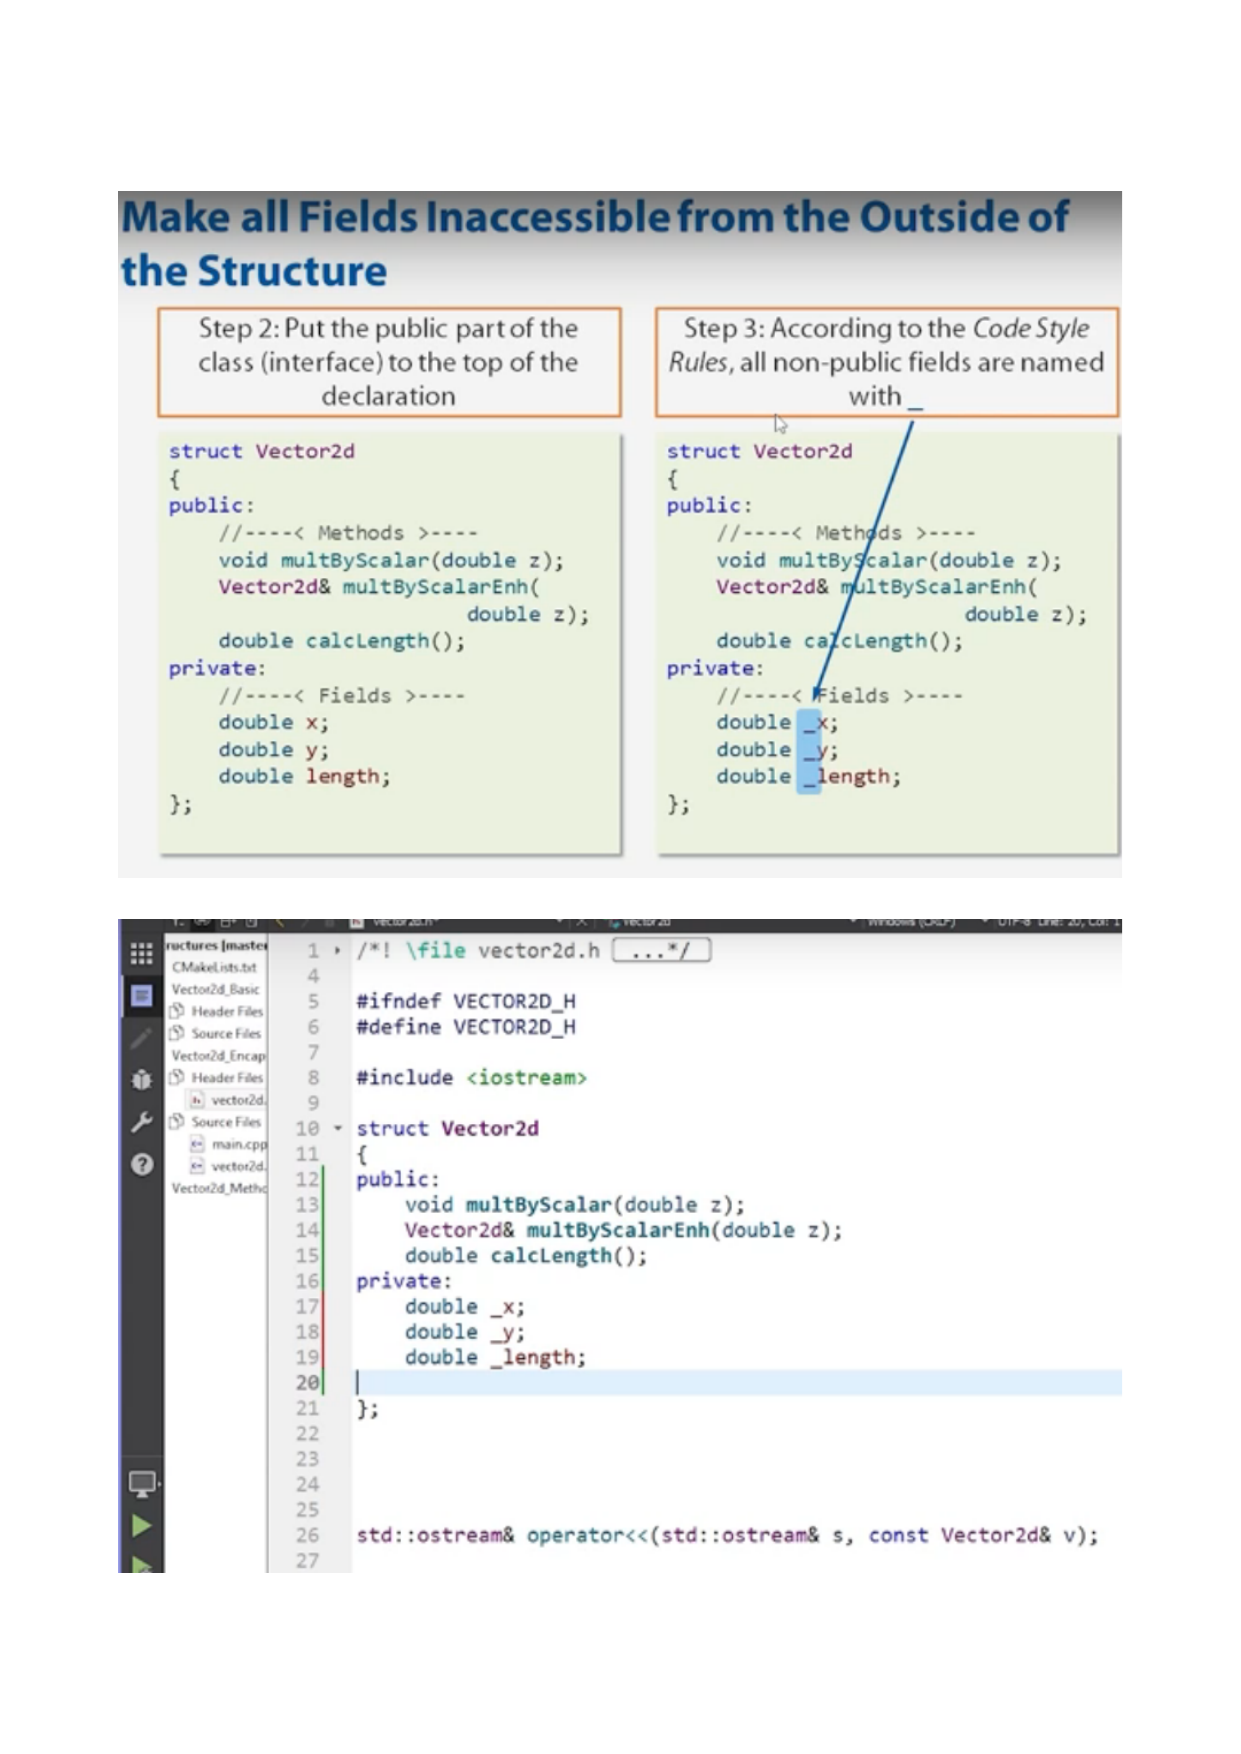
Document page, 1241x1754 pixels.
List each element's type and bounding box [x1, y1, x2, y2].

picture [118, 919, 1123, 1573]
picture [118, 191, 1123, 878]
